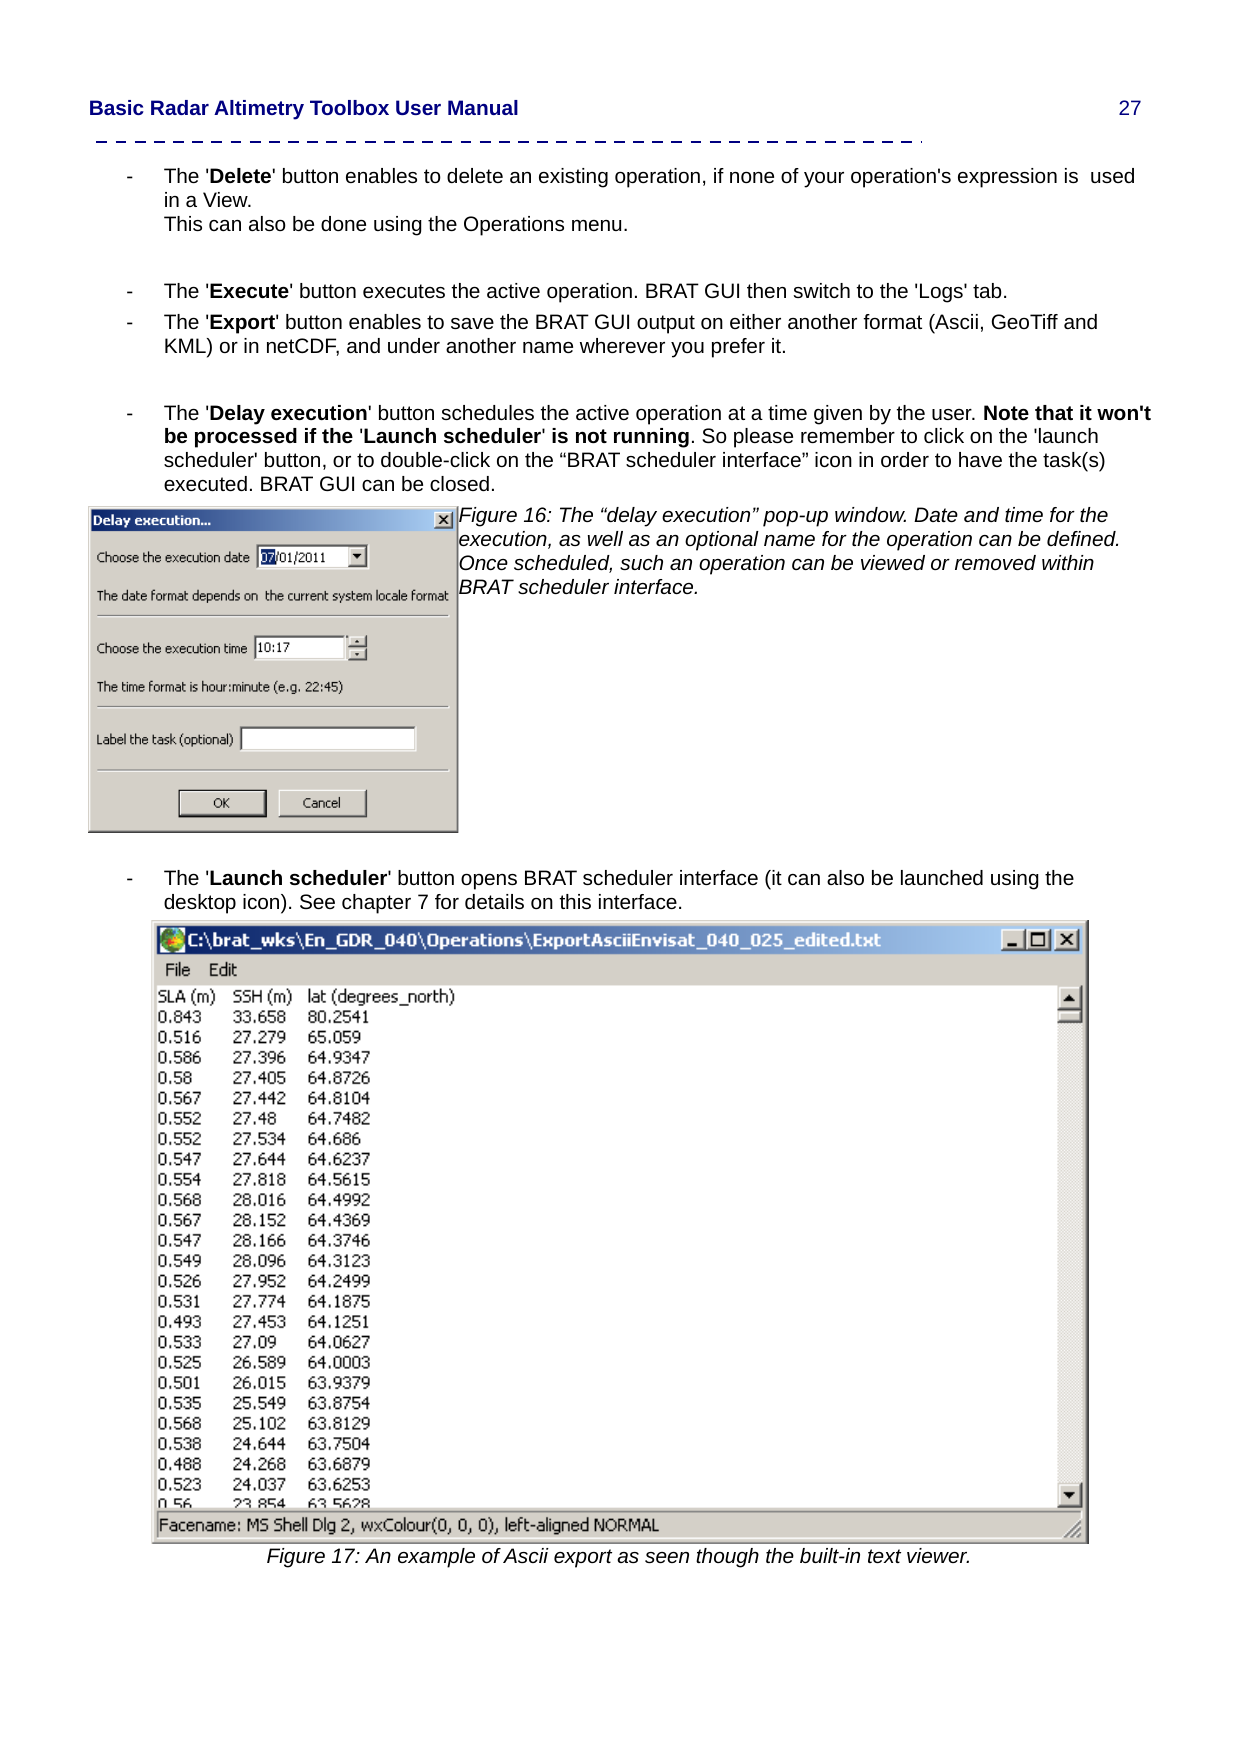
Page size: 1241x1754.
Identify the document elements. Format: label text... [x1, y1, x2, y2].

list The 'Launch scheduler' button opens BRAT scheduler interface (it can also be launched using the desktop icon). See chapter 7 for details on this interface. [126, 866, 1152, 914]
text Figure 17: An example of Ascii export as seen though the built-in text viewer. [88, 920, 1152, 1568]
list The 'Execute' button executes the active operation. BRAT GUI then switch to the 'Logs' tab. [126, 279, 1152, 303]
list The 'Delete' button enables to delete an existing operation, if none of your operation's expression is used in a View. This can also be done using the Operations menu. [126, 164, 1152, 236]
picture [88, 506, 459, 833]
list The 'Delay execution' button schedules the active operation at a time given by the user. Note that it won't be processed if the 'Launch scheduler' is not running. So please remember to click on the 'launch scheduler' button, or to double-click on the “BRAT scheduler interface” icon in order to have the task(s) executed. BRAT GUI can be closed. [126, 400, 1152, 496]
list The 'Export' button enables to save the BRAT GUI output on either another format (Ascii, GeoTiff and KML) or in netCDF, and under another name wherever you prefer it. [126, 309, 1152, 357]
picture [151, 920, 1089, 1544]
text Figure 16: The “delay execution” pop-up window. Date and time for the execution, as well as an optional name for the operation can be defined. Once scheduled, such an operation can be viewed or removed within BRAT scheduler interface. [88, 503, 1152, 598]
